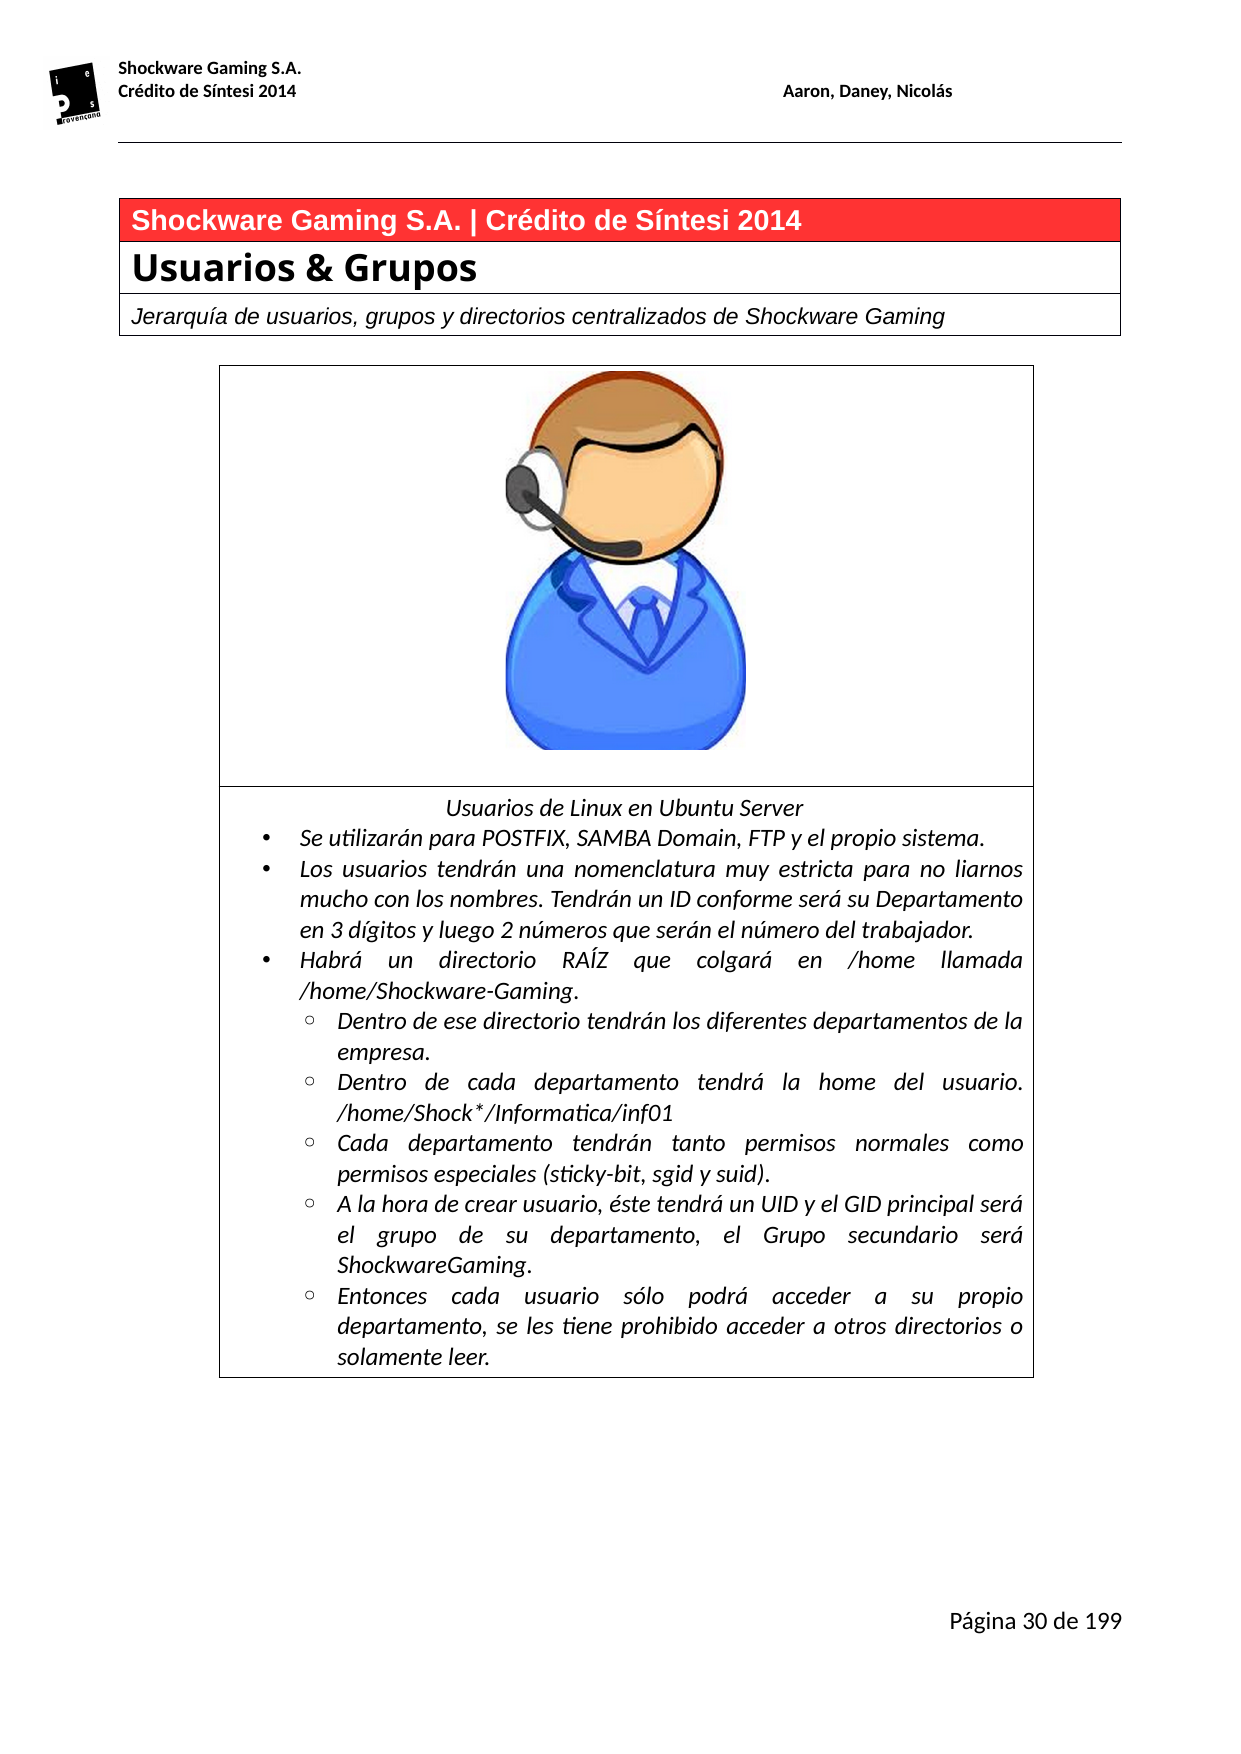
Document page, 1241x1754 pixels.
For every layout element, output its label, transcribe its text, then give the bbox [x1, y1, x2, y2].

table_cell Usuarios & Grupos [120, 242, 1120, 293]
table_header [220, 366, 1033, 749]
picture [43, 56, 110, 130]
table_cell Jerarquía de usuarios, grupos y directorios centralizados de Shockware Gaming [120, 294, 1120, 335]
table_cell Usuarios de Linux en Ubuntu Server Se utilizarán para POSTFIX, SAMBA Domain, FTP y el propio sistema. Los usuarios tendrán una nomenclatura muy estricta para no liarnos mucho con los nombres. Tendrán un ID conforme será su Departamento en 3 dígitos y luego 2 números que serán el número del trabajador. Habrá un directorio RAÍZ que colgará en /home llamada /home/Shockware-Gaming. Dentro de ese directorio tendrán los diferentes departamentos de la empresa. Dentro de cada departamento tendrá la home del usuario. /home/Shock*/Informatica/inf01 Cada departamento tendrán tanto permisos normales como permisos especiales (sticky-bit, sgid y suid). A la hora de crear usuario, éste tendrá un UID y el GID principal será el grupo de su departamento, el Grupo secundario será ShockwareGaming. Entonces cada usuario sólo podrá acceder a su propio departamento, se les tiene prohibido acceder a otros directorios o solamente leer. [220, 787, 1033, 1377]
table_header [220, 750, 1033, 786]
table_header Shockware Gaming S.A. | Crédito de Síntesi 2014 [120, 199, 1120, 241]
picture [505, 371, 746, 750]
